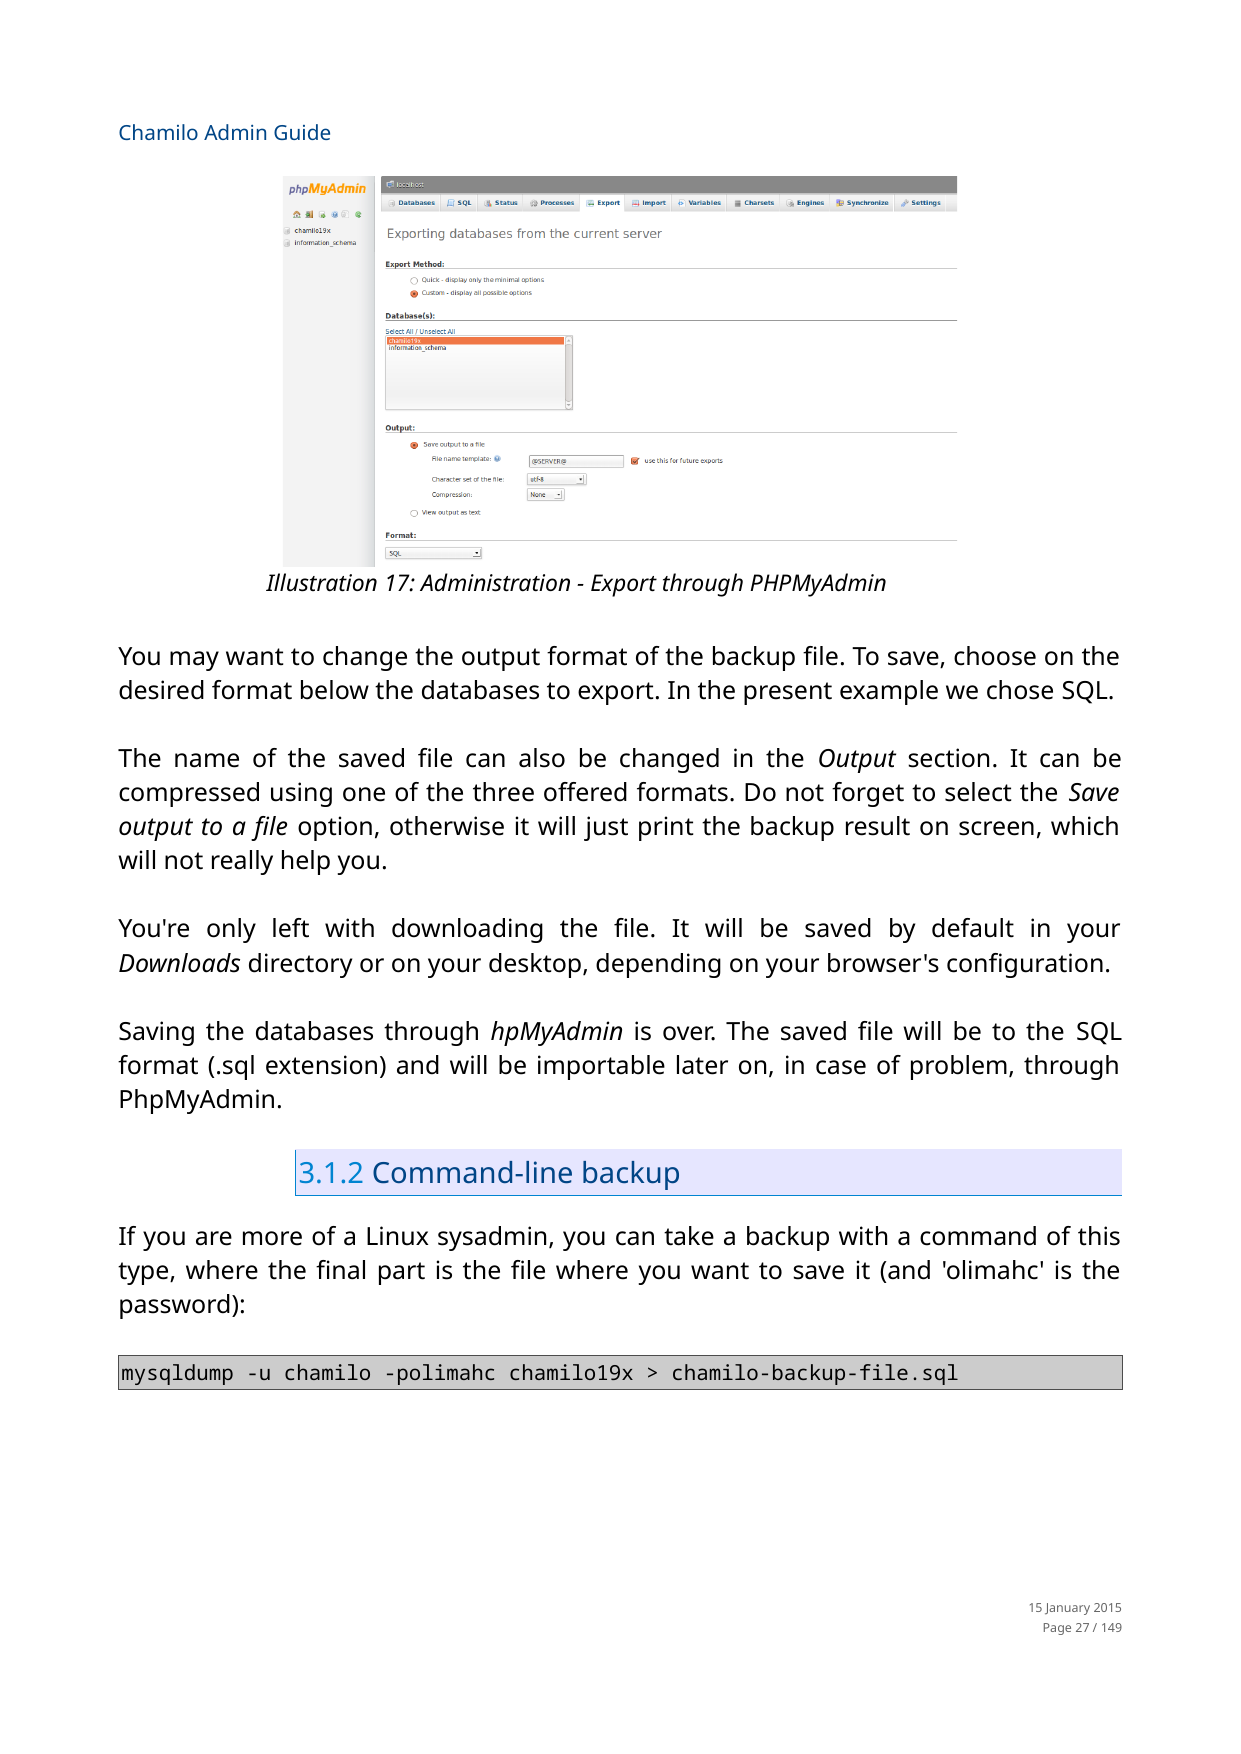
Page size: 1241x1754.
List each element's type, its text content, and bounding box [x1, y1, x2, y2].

subtitle Command-line backup [295, 1149, 1122, 1195]
text The name of the saved file can also be changed in the Output section. It can be compressed using one of the three offered formats. Do not forget to select the Save output to a file option, otherwise it will just print the backup result on screen, which will not really help you. [118, 741, 1122, 877]
text Illustration 17: Administration - Export through PHPMyAdmin [266, 188, 973, 598]
text You may want to change the output format of the backup file. To save, choose on the desired format below the databases to export. In the present example we chose SQL. [118, 639, 1122, 707]
picture [282, 176, 958, 567]
text You're only left with downloading the file. It will be saved by default in your Downloads directory or on your desktop, depending on your browser's configuration. [118, 911, 1122, 979]
text If you are more of a Linux sysadmin, you can take a backup with a command of this type, where the final part is the file where you want to save it (and 'olimahc' is the password): [118, 1219, 1122, 1355]
text mysqldump -u chamilo -polimahc chamilo19x > chamilo-backup-file.sql [119, 1356, 1122, 1389]
text Saving the databases through hpMyAdmin is over. The saved file will be to the SQL format (.sql extension) and will be importable later on, in case of problem, through PhpMyAdmin. [118, 1013, 1122, 1149]
